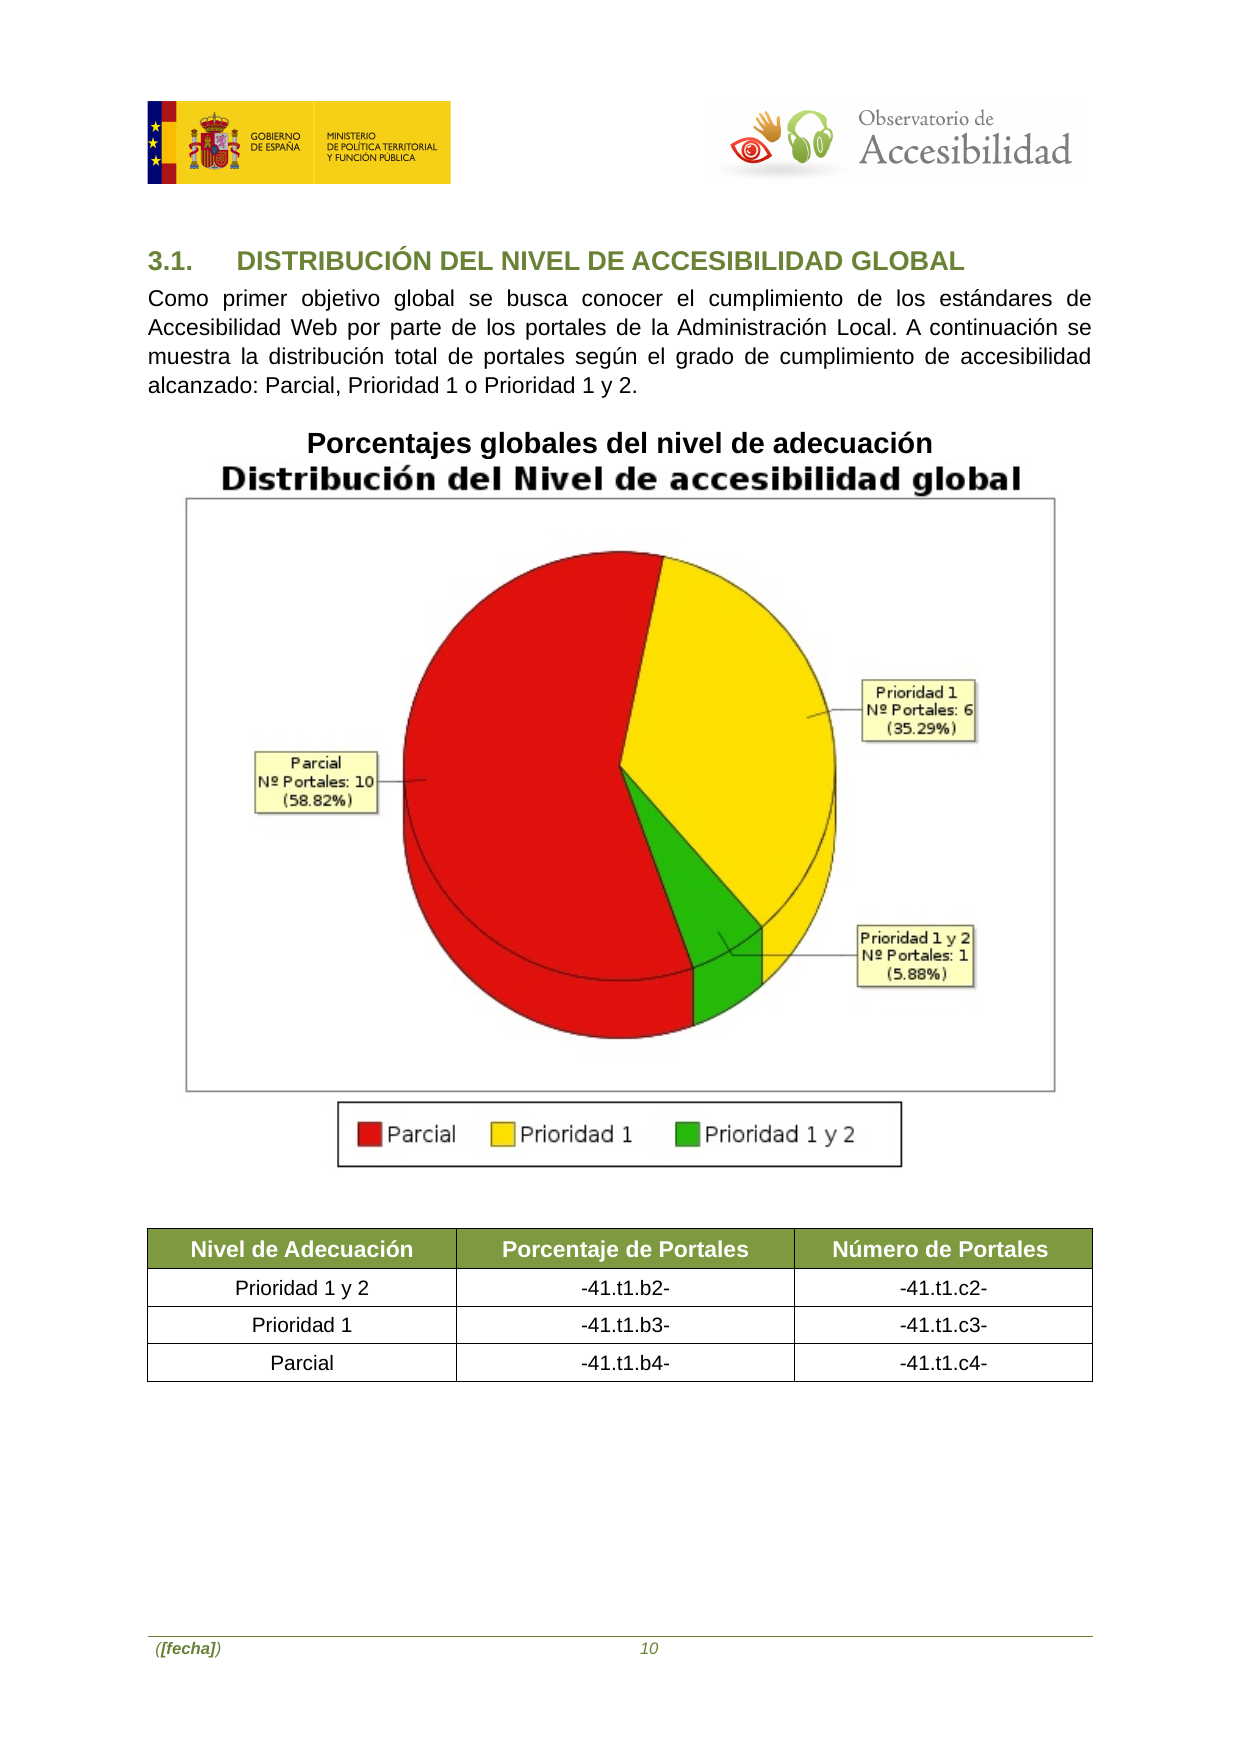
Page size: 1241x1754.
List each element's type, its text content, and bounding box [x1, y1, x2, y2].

subtitle Distribución del nivel de accesibilidad global [148, 245, 1092, 276]
table_header Nivel de Adecuación [148, 1229, 456, 1268]
picture [147, 101, 451, 184]
picture [178, 459, 1062, 1169]
table_header Porcentaje de Portales [457, 1229, 794, 1268]
table_cell -41.t1.c4- [795, 1344, 1092, 1381]
table_cell -41.t1.c2- [795, 1269, 1092, 1306]
picture [710, 101, 1086, 184]
table_cell -41.t1.b3- [457, 1307, 794, 1343]
table_header Número de Portales [795, 1229, 1092, 1268]
table_cell -41.t1.c3- [795, 1307, 1092, 1343]
text Porcentajes globales del nivel de adecuación [148, 426, 1092, 460]
table_cell Parcial [148, 1344, 456, 1381]
table_cell -41.t1.b4- [457, 1344, 794, 1381]
table_cell Prioridad 1 y 2 [148, 1269, 456, 1306]
table_cell -41.t1.b2- [457, 1269, 794, 1306]
text Como primer objetivo global se busca conocer el cumplimiento de los estándares de Accesibilidad Web por parte de los portales de la Administración Local. A continuación se muestra la distribución total de portales según el grado de cumplimiento de accesibilidad alcanzado: Parcial, Prioridad 1 o Prioridad 1 y 2. [148, 285, 1092, 398]
table_cell Prioridad 1 [148, 1307, 456, 1343]
